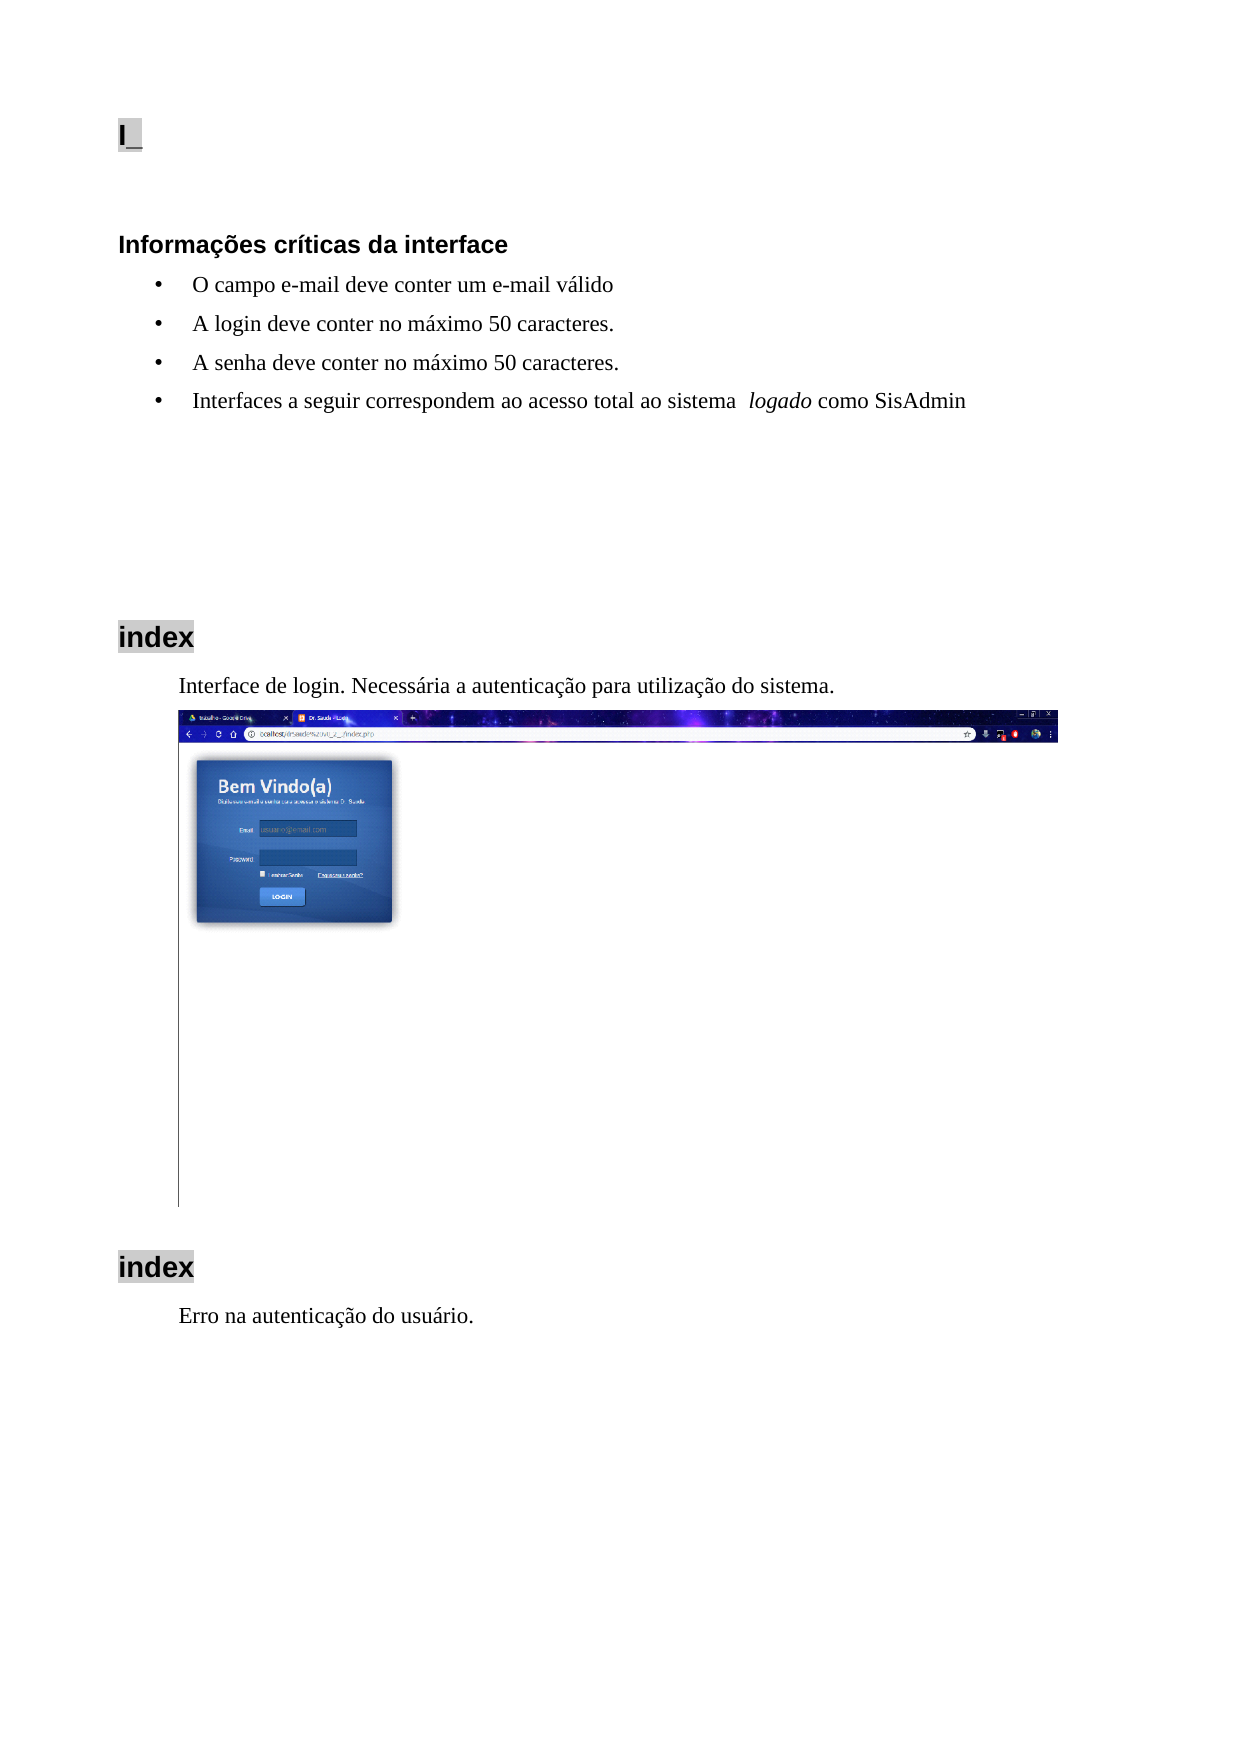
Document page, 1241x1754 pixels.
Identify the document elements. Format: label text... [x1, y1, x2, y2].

text I_ [118, 118, 1122, 152]
text Interface de login. Necessária a autenticação para utilização do sistema. [178, 672, 1122, 698]
text index [118, 620, 1122, 653]
text index [118, 1250, 1122, 1283]
list O campo e-mail deve conter um e-mail válido [140, 271, 1122, 297]
list A login deve conter no máximo 50 caracteres. [140, 310, 1122, 336]
text Informações críticas da interface [118, 230, 1122, 258]
list A senha deve conter no máximo 50 caracteres. [140, 349, 1122, 375]
text Erro na autenticação do usuário. [178, 1302, 1122, 1328]
list Interfaces a seguir correspondem ao acesso total ao sistema logado como SisAdmin [140, 387, 1122, 414]
